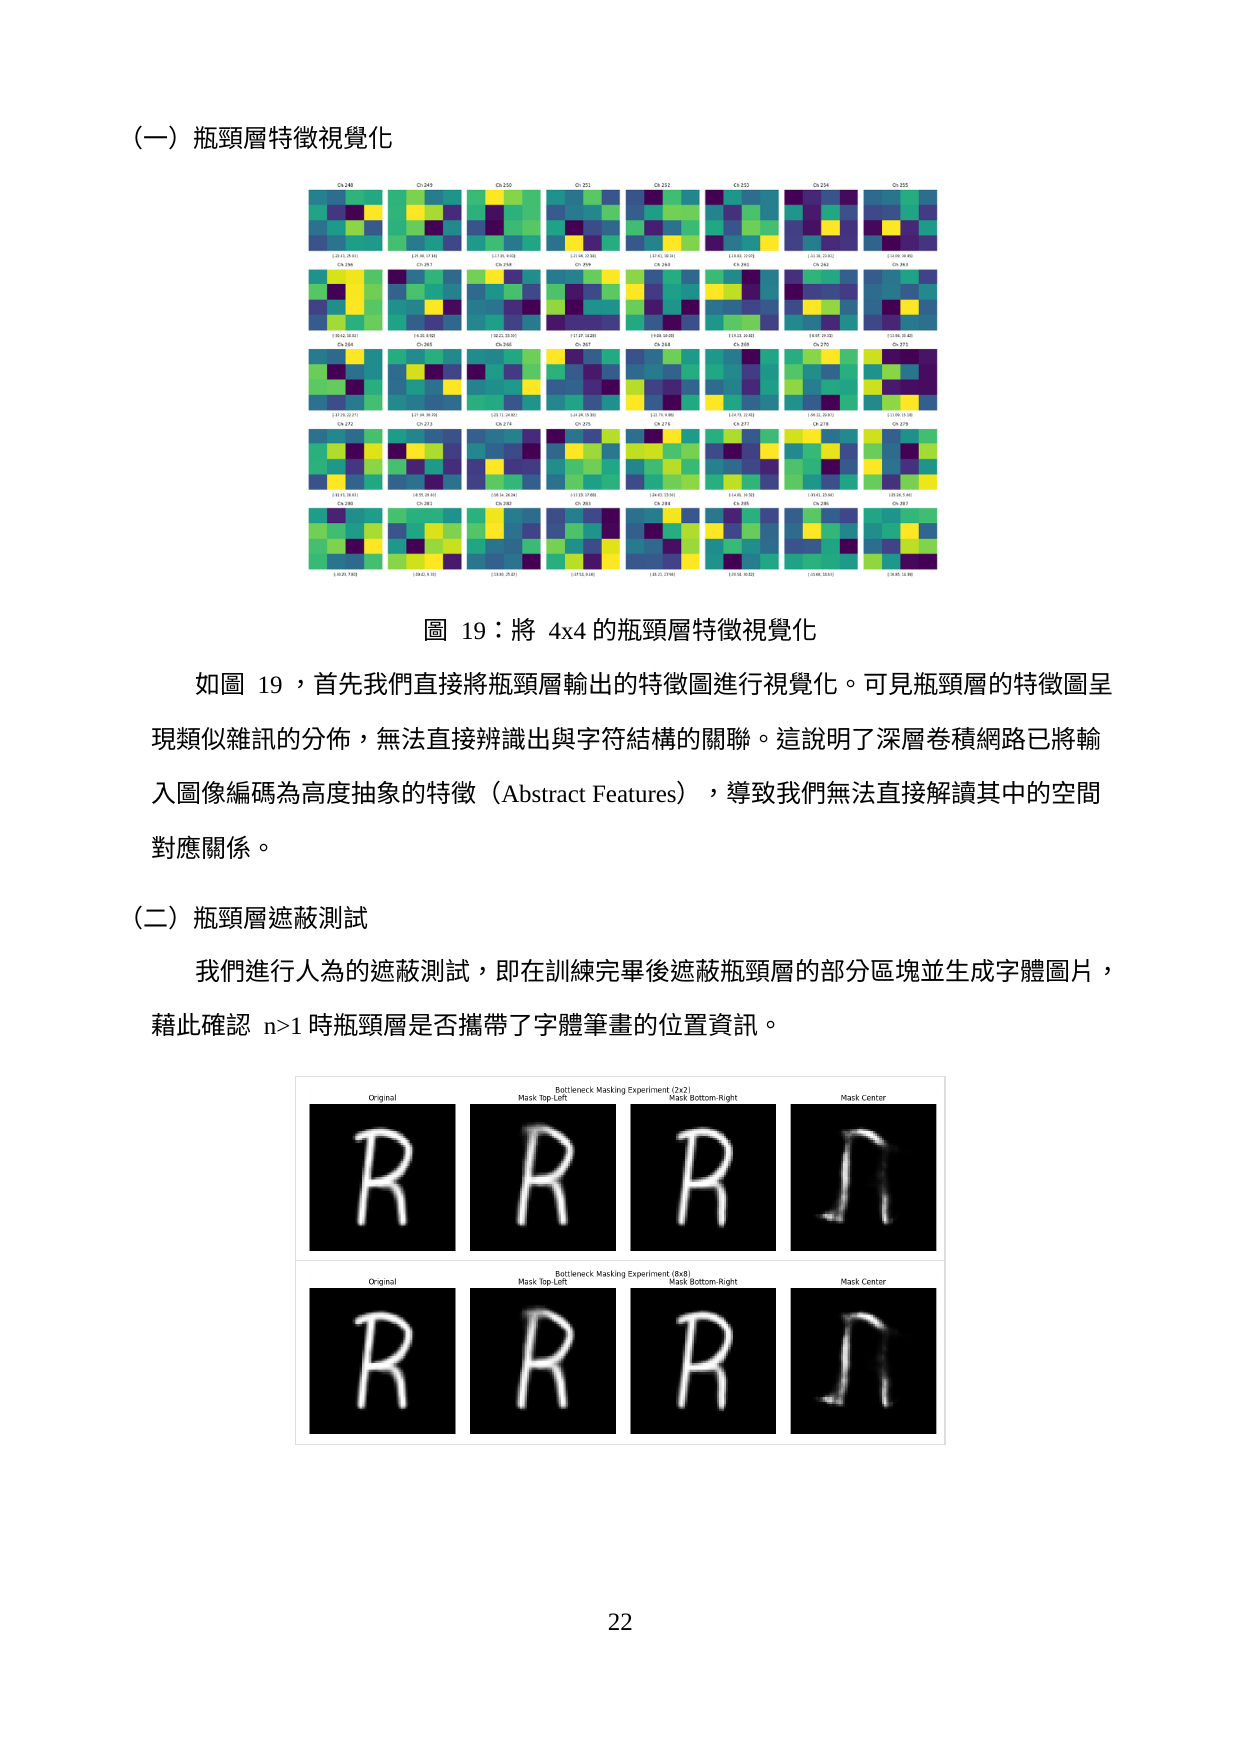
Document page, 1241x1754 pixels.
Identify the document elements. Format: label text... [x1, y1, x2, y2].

text 我們進行人為的遮蔽測試，即在訓練完畢後遮蔽瓶頸層的部分區塊並生成字體圖片，藉此確認 n>1 時瓶頸層是否攜帶了字體筆畫的位置資訊。 [151, 951, 1122, 1042]
subtitle 瓶頸層特徵視覺化 [118, 118, 1122, 154]
subtitle 瓶頸層遮蔽測試 [118, 899, 1122, 935]
text 如圖 19 ，首先我們直接將瓶頸層輸出的特徵圖進行視覺化。可見瓶頸層的特徵圖呈現類似雜訊的分佈，無法直接辨識出與字符結構的關聯。這說明了深層卷積網路已將輸入圖像編碼為高度抽象的特徵（Abstract Features），導致我們無法直接解讀其中的空間對應關係。 [151, 171, 1122, 864]
picture [277, 158, 963, 593]
table_cell [296, 1261, 944, 1444]
picture [305, 1083, 940, 1255]
text 圖 19：將 4x4 的瓶頸層特徵視覺化 [277, 593, 963, 647]
picture [305, 1266, 940, 1438]
table_header [296, 1077, 944, 1260]
